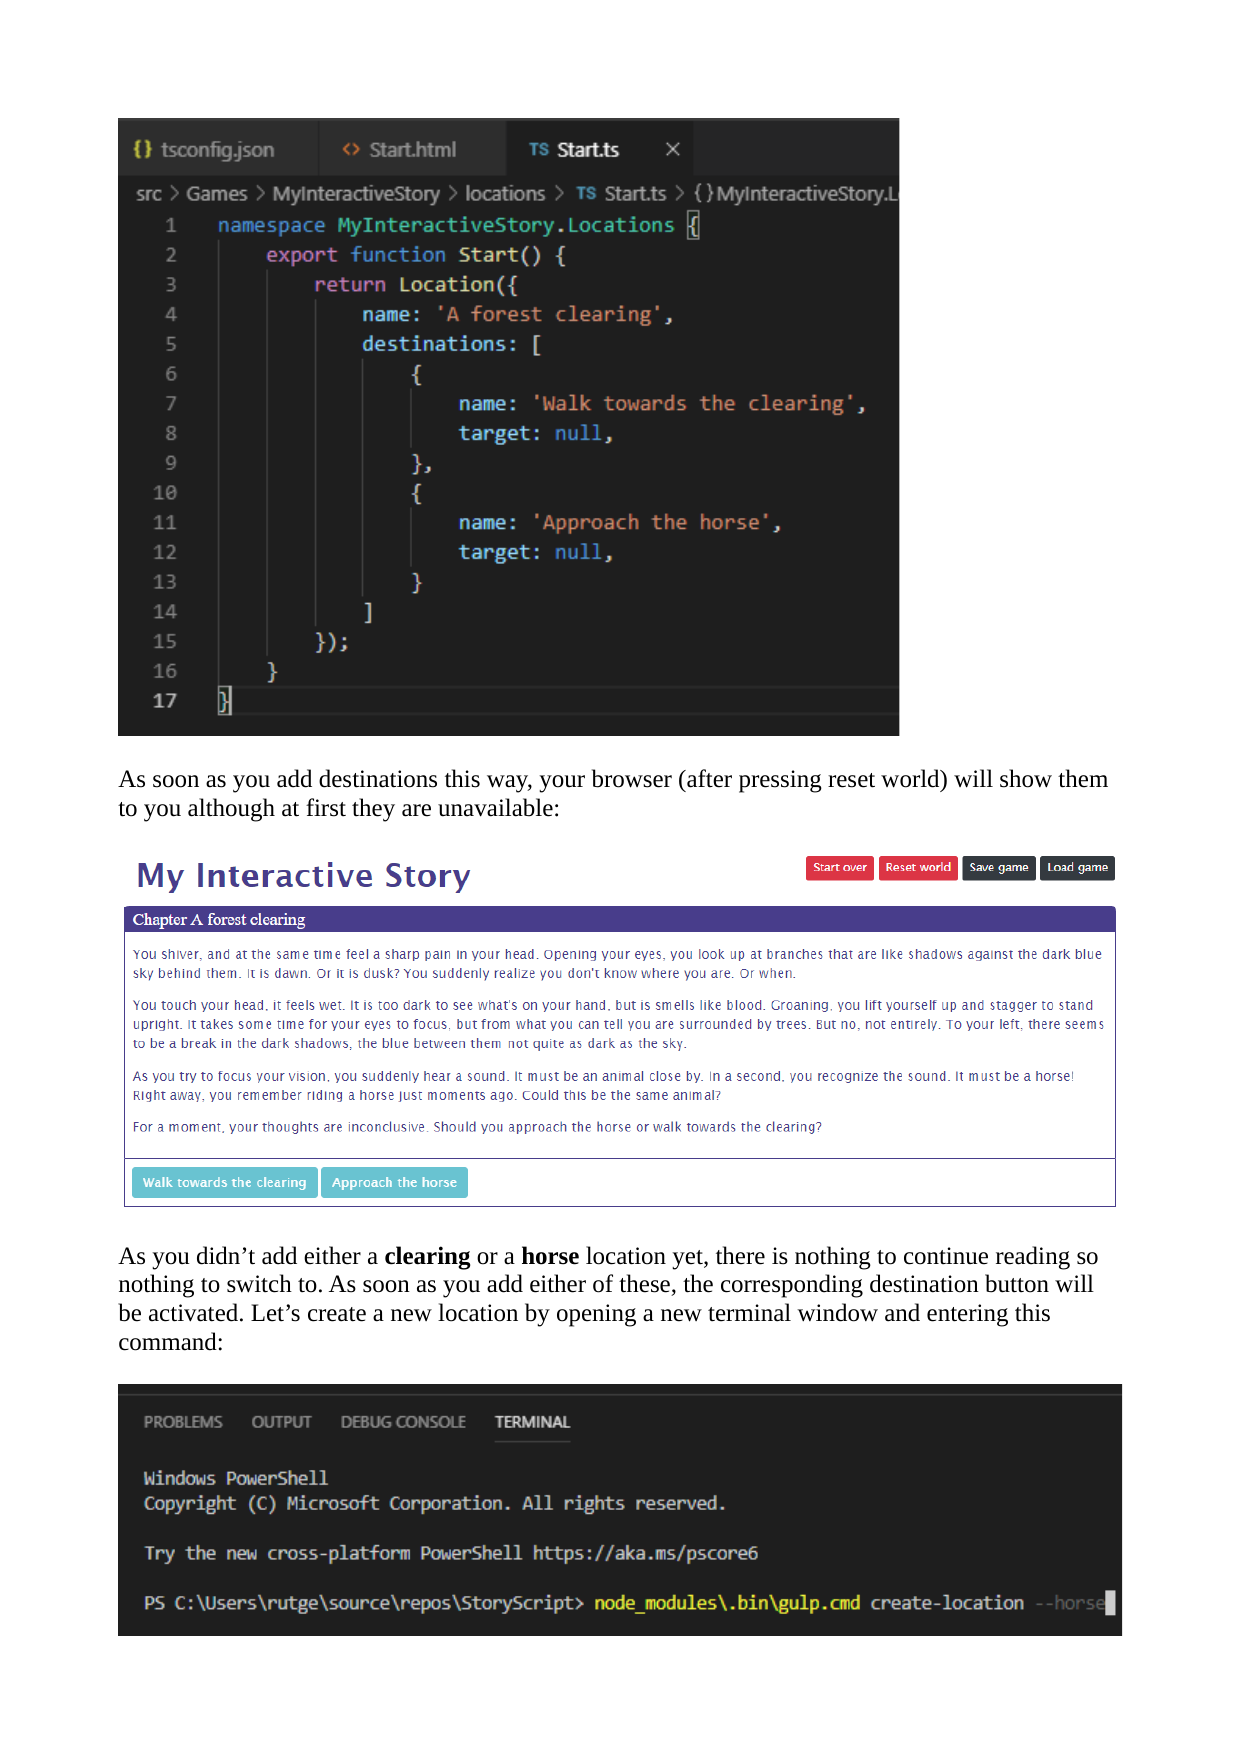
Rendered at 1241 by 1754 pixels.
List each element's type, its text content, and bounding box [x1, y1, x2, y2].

text As you didn’t add either a clearing or a horse location yet, there is nothing to continue reading so nothing to switch to. As soon as you add either of these, the corresponding destination button will be activated. Let’s create a new location by opening a new terminal window and entering this command: [118, 1241, 1122, 1356]
text As soon as you add destinations this way, your browser (after pressing reset world) will show them to you although at first they are unavailable: [118, 764, 1122, 822]
